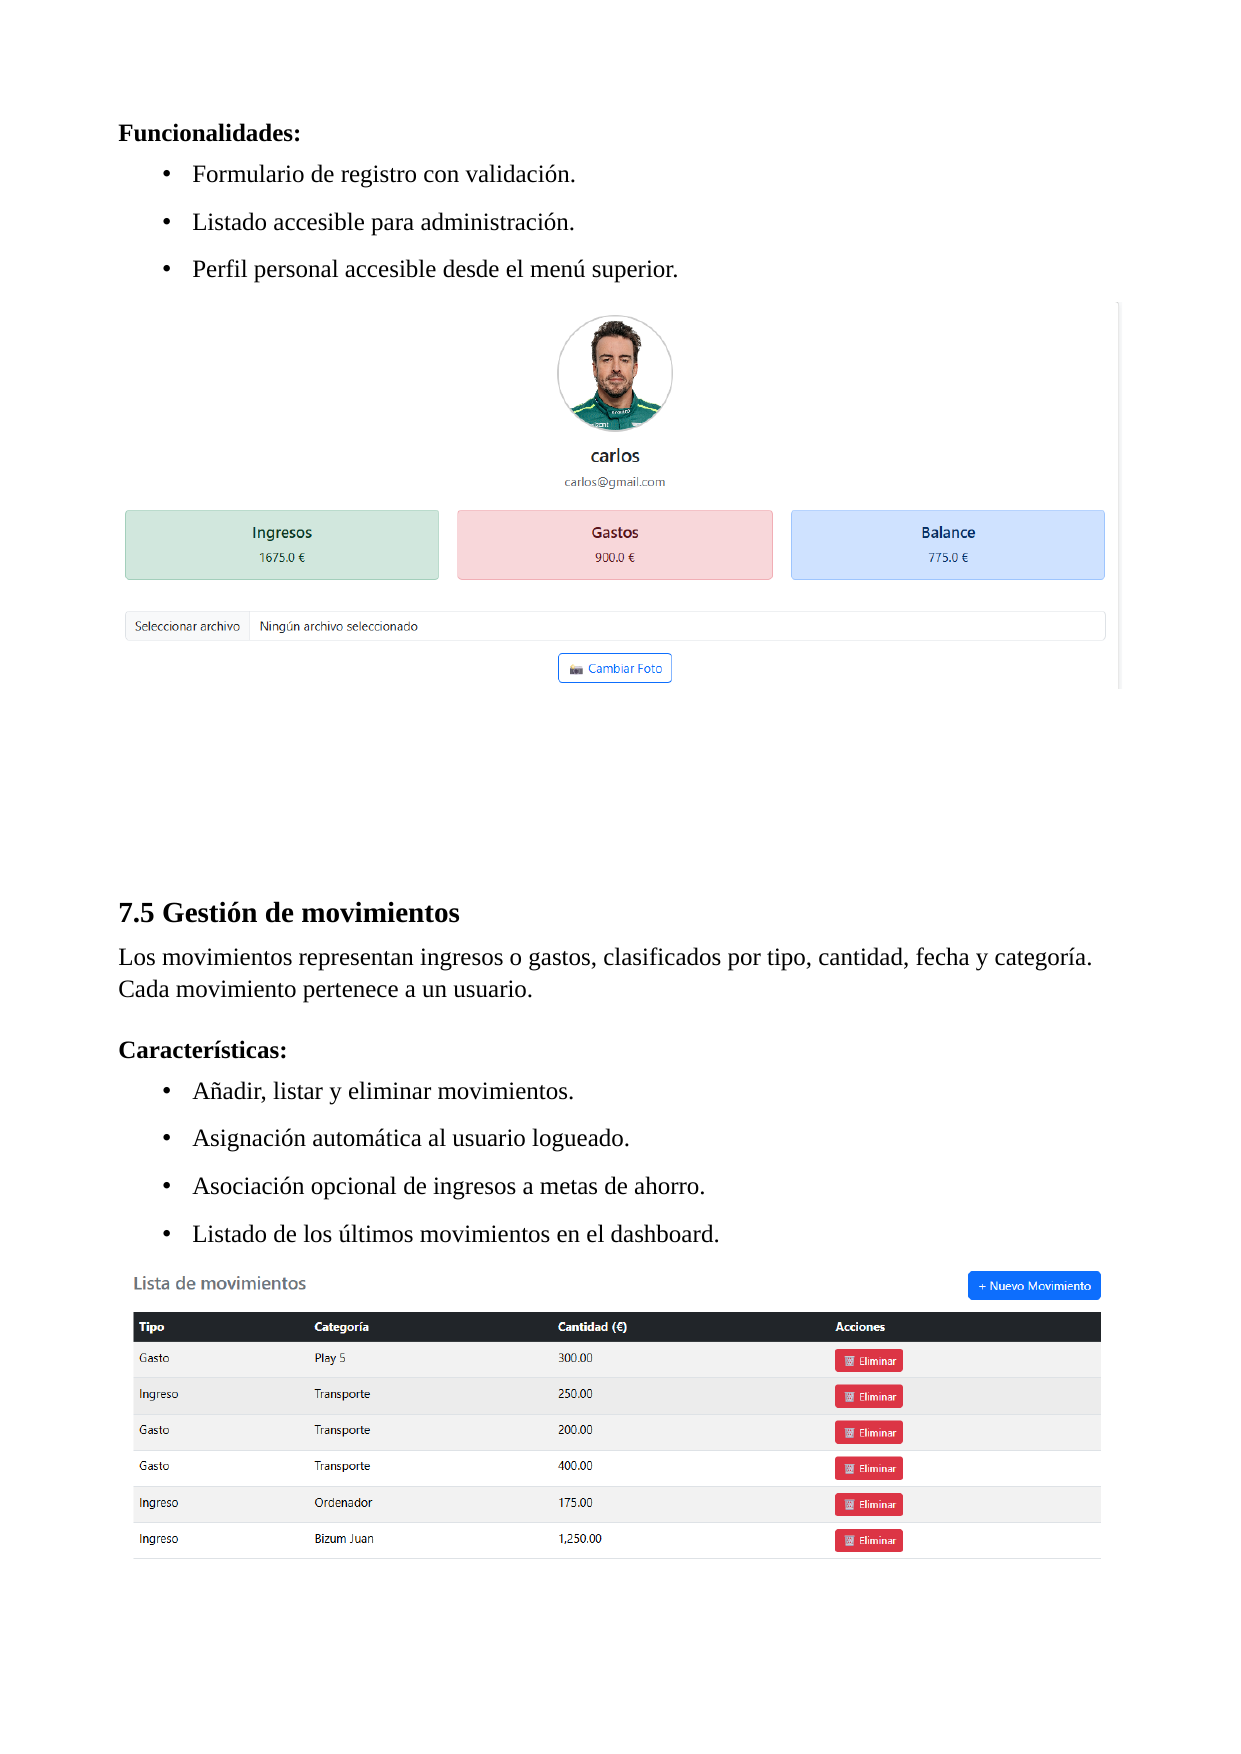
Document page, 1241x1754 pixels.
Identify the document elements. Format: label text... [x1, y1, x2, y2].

list Formulario de registro con validación. [162, 159, 1122, 188]
subtitle 7.5 Gestión de movimientos [118, 896, 1122, 929]
picture [118, 1266, 1123, 1567]
subtitle Funcionalidades: [118, 118, 1122, 147]
subtitle Características: [118, 1035, 1122, 1063]
list Perfil personal accesible desde el menú superior. [162, 254, 1122, 283]
list Añadir, listar y eliminar movimientos. [162, 1076, 1122, 1105]
list Asignación automática al usuario logueado. [162, 1123, 1122, 1152]
list Listado accesible para administración. [162, 207, 1122, 236]
list Listado de los últimos movimientos en el dashboard. [162, 1219, 1122, 1247]
text Los movimientos representan ingresos o gastos, clasificados por tipo, cantidad, fecha y categoría. Cada movimiento pertenece a un usuario. [118, 942, 1122, 1003]
picture [118, 302, 1123, 689]
list Asociación opcional de ingresos a metas de ahorro. [162, 1171, 1122, 1200]
